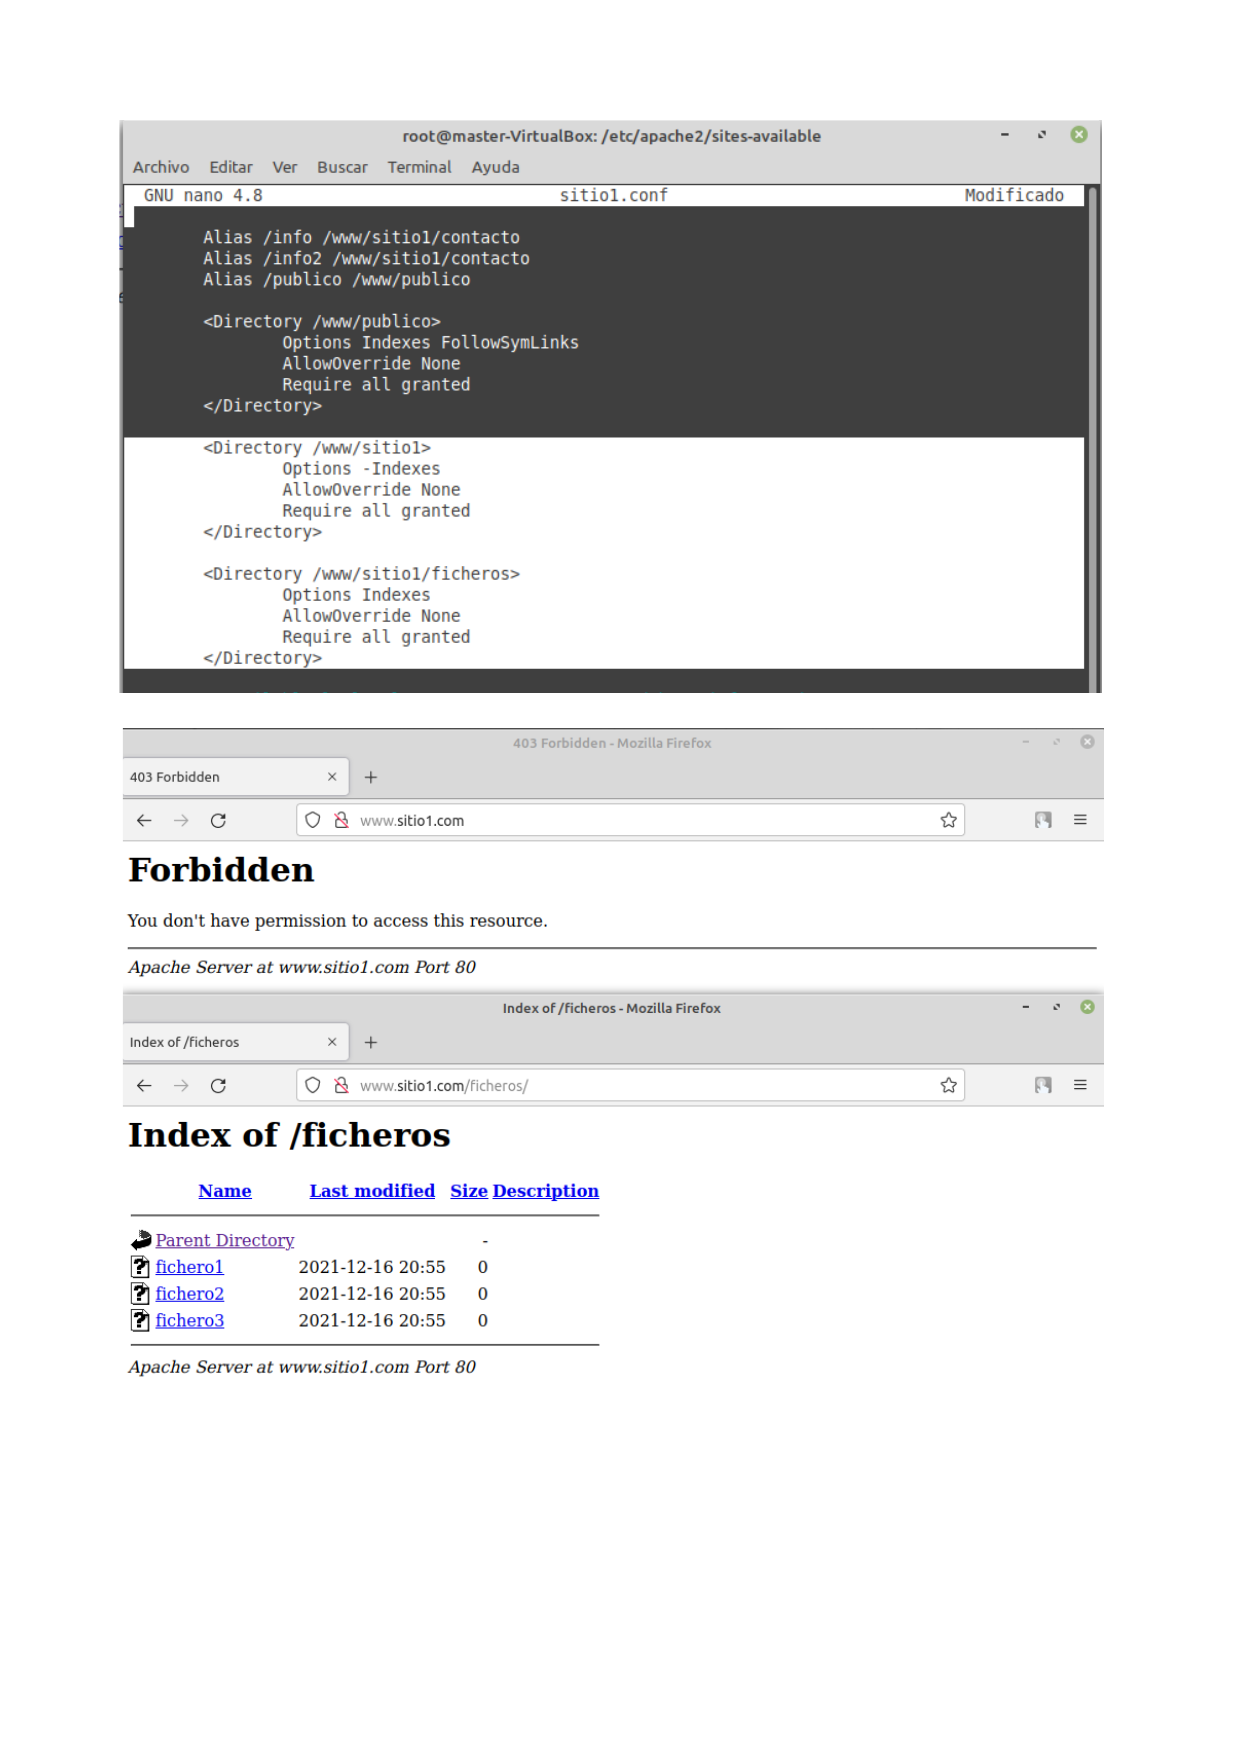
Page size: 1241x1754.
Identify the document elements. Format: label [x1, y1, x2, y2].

picture [978, 120, 1102, 693]
